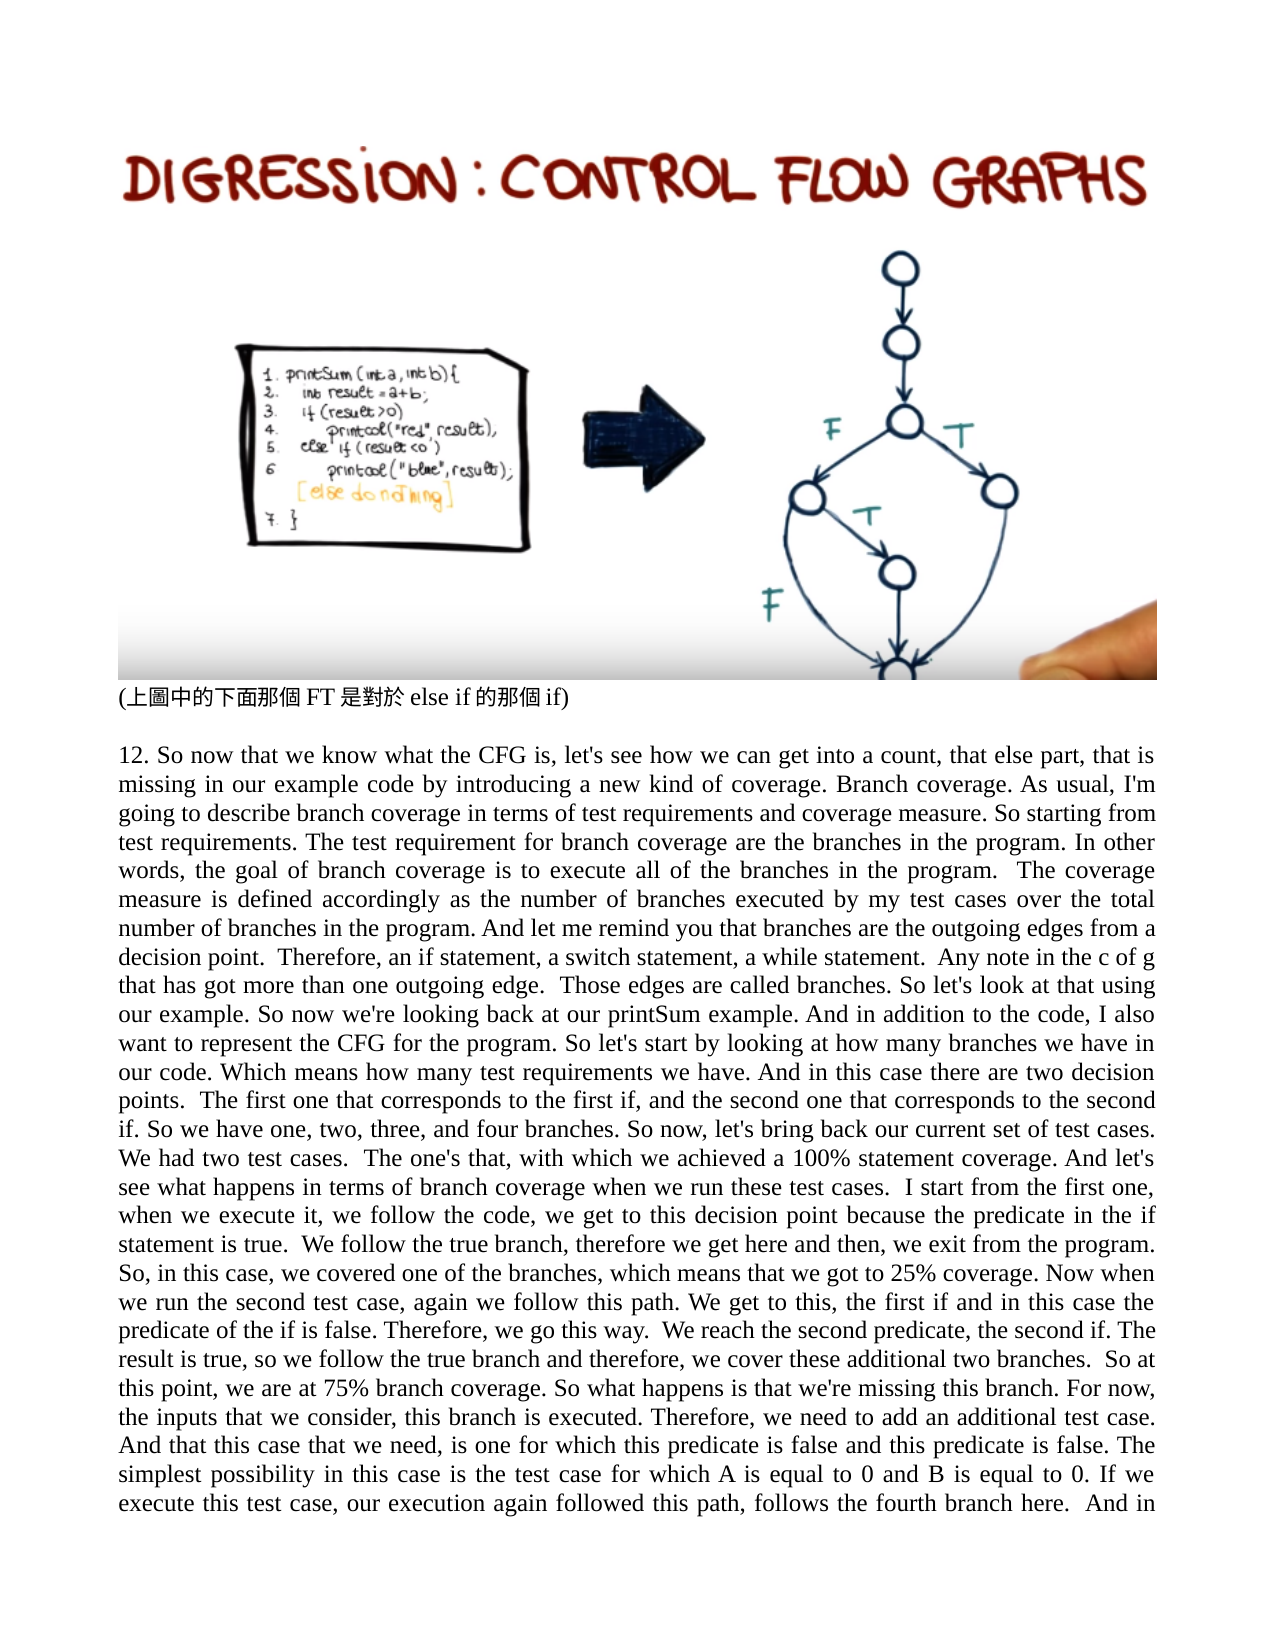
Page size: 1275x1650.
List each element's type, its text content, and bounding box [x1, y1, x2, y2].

picture [118, 146, 1157, 680]
text (上圖中的下面那個FT是對於else if的那個if) [118, 680, 1157, 712]
text 12. So now that we know what the CFG is, let's see how we can get into a count, that else part, that is missing in our example code by introducing a new kind of coverage. Branch coverage. As usual, I'm going to describe branch coverage in terms of test requirements and coverage measure. So starting from test requirements. The test requirement for branch coverage are the branches in the program. In other words, the goal of branch coverage is to execute all of the branches in the program. The coverage measure is defined accordingly as the number of branches executed by my test cases over the total number of branches in the program. And let me remind you that branches are the outgoing edges from a decision point. Therefore, an if statement, a switch statement, a while statement. Any note in the c of g that has got more than one outgoing edge. Those edges are called branches. So let's look at that using our example. So now we're looking back at our printSum example. And in addition to the code, I also want to represent the CFG for the program. So let's start by looking at how many branches we have in our code. Which means how many test requirements we have. And in this case there are two decision points. The first one that corresponds to the first if, and the second one that corresponds to the second if. So we have one, two, three, and four branches. So now, let's bring back our current set of test cases. We had two test cases. The one's that, with which we achieved a 100% statement coverage. And let's see what happens in terms of branch coverage when we run these test cases. I start from the first one, when we execute it, we follow the code, we get to this decision point because the predicate in the if statement is true. We follow the true branch, therefore we get here and then, we exit from the program. So, in this case, we covered one of the branches, which means that we got to 25% coverage. Now when we run the second test case, again we follow this path. We get to this, the first if and in this case the predicate of the if is false. Therefore, we go this way. We reach the second predicate, the second if. The result is true, so we follow the true branch and therefore, we cover these additional two branches. So at this point, we are at 75% branch coverage. So what happens is that we're missing this branch. For now, the inputs that we consider, this branch is executed. Therefore, we need to add an additional test case. And that this case that we need, is one for which this predicate is false and this predicate is false. The simplest possibility in this case is the test case for which A is equal to 0 and B is equal to 0. If we execute this test case, our execution again followed this path, follows the fourth branch here. And in [118, 740, 1157, 1517]
